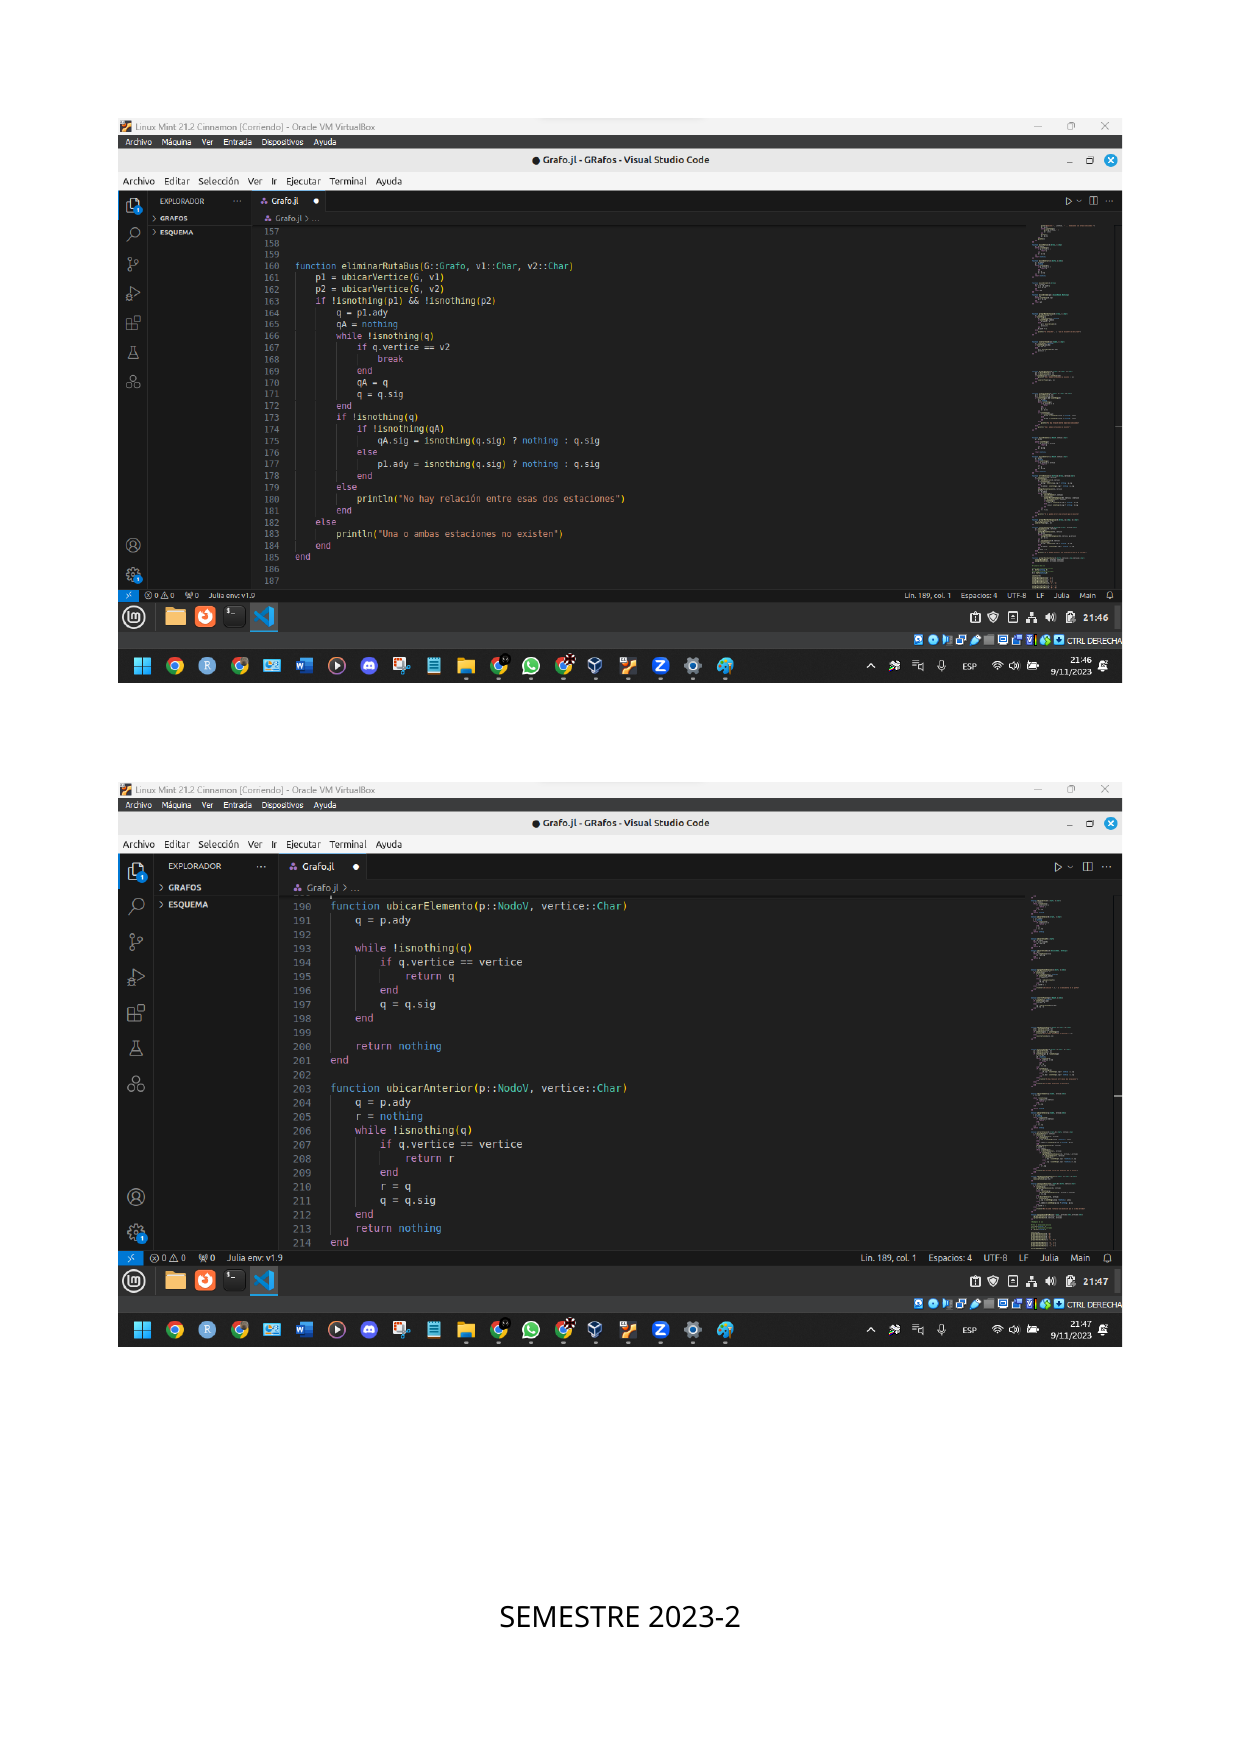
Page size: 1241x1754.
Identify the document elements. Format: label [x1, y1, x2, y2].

picture [118, 782, 1123, 1347]
picture [118, 118, 1123, 683]
